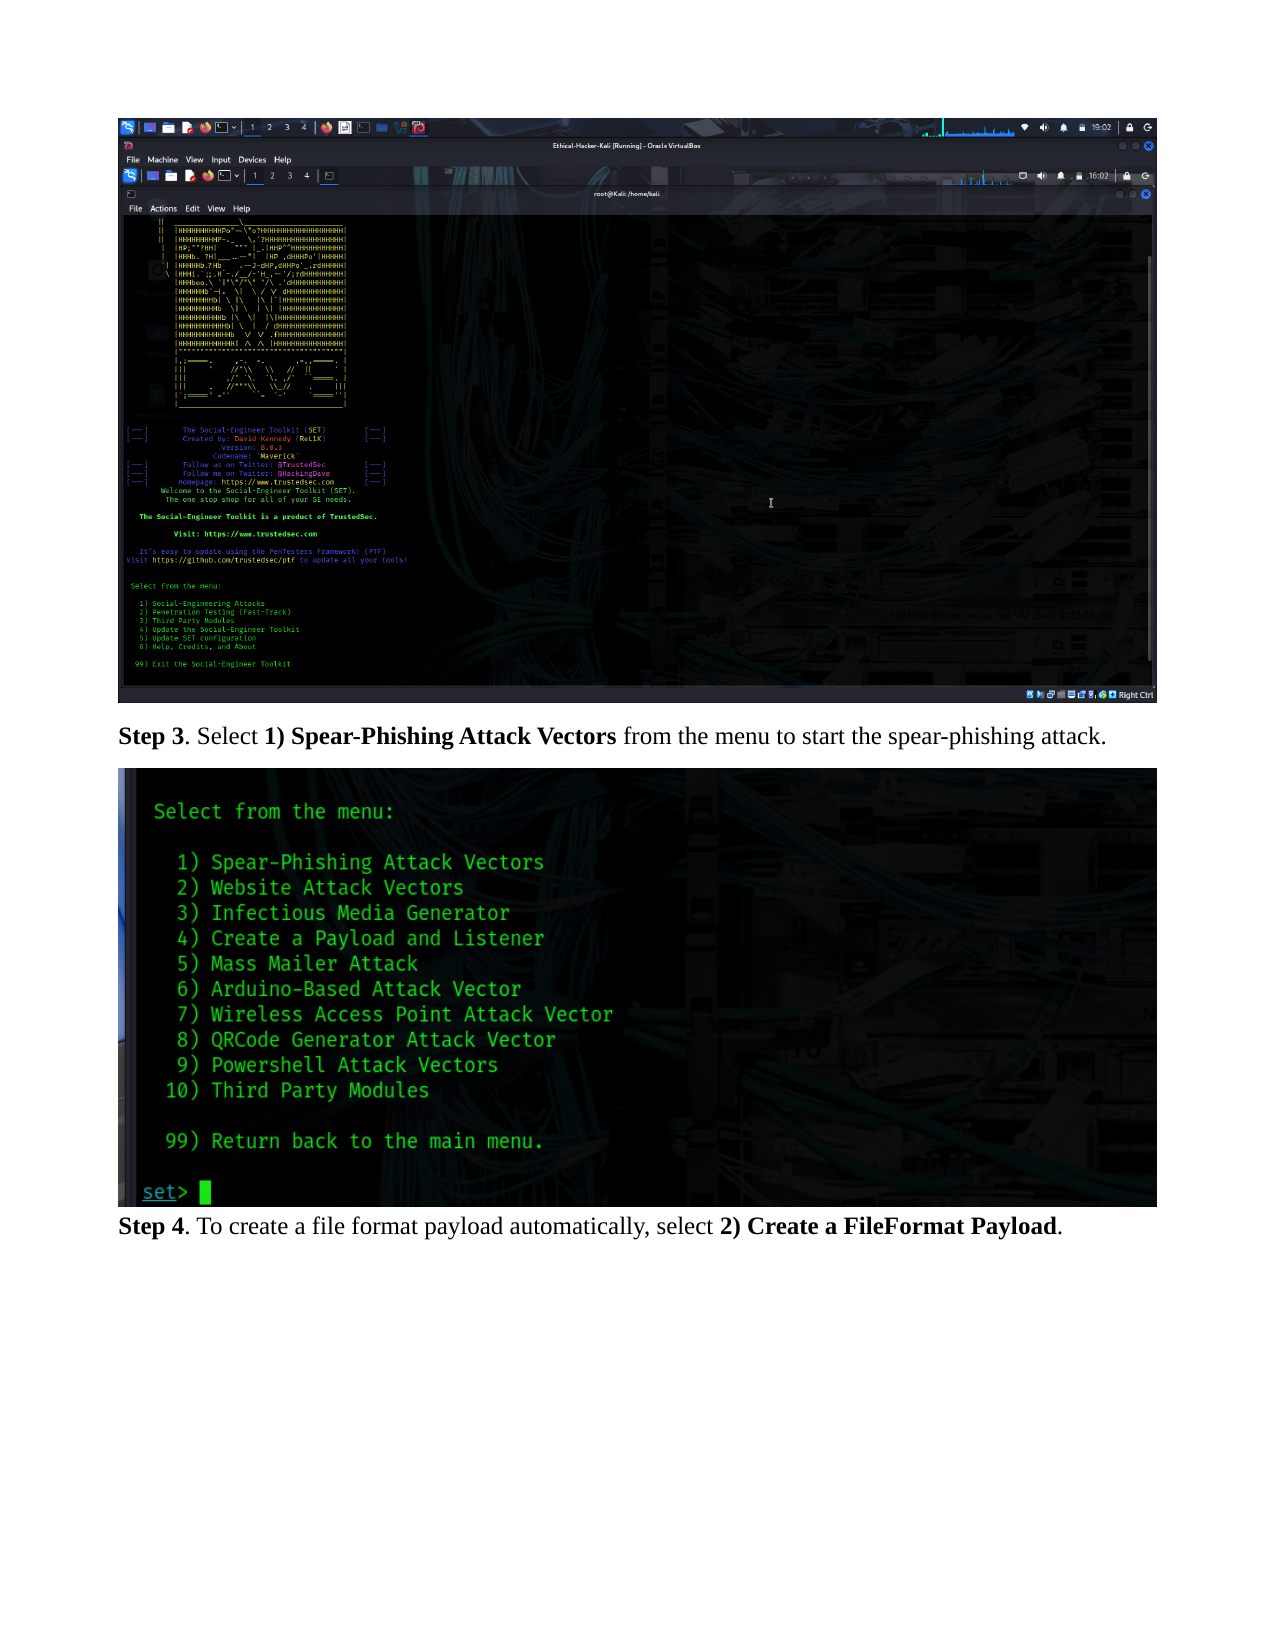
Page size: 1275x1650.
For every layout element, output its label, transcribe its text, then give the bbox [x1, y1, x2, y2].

text Step 3. Select 1) Spear-Phishing Attack Vectors from the menu to start the spear-phishing attack. [118, 721, 1157, 750]
picture [118, 118, 1157, 703]
picture [118, 768, 1157, 1207]
text Step 4. To create a file format payload automatically, select 2) Create a FileFormat Payload. [118, 1207, 1157, 1239]
